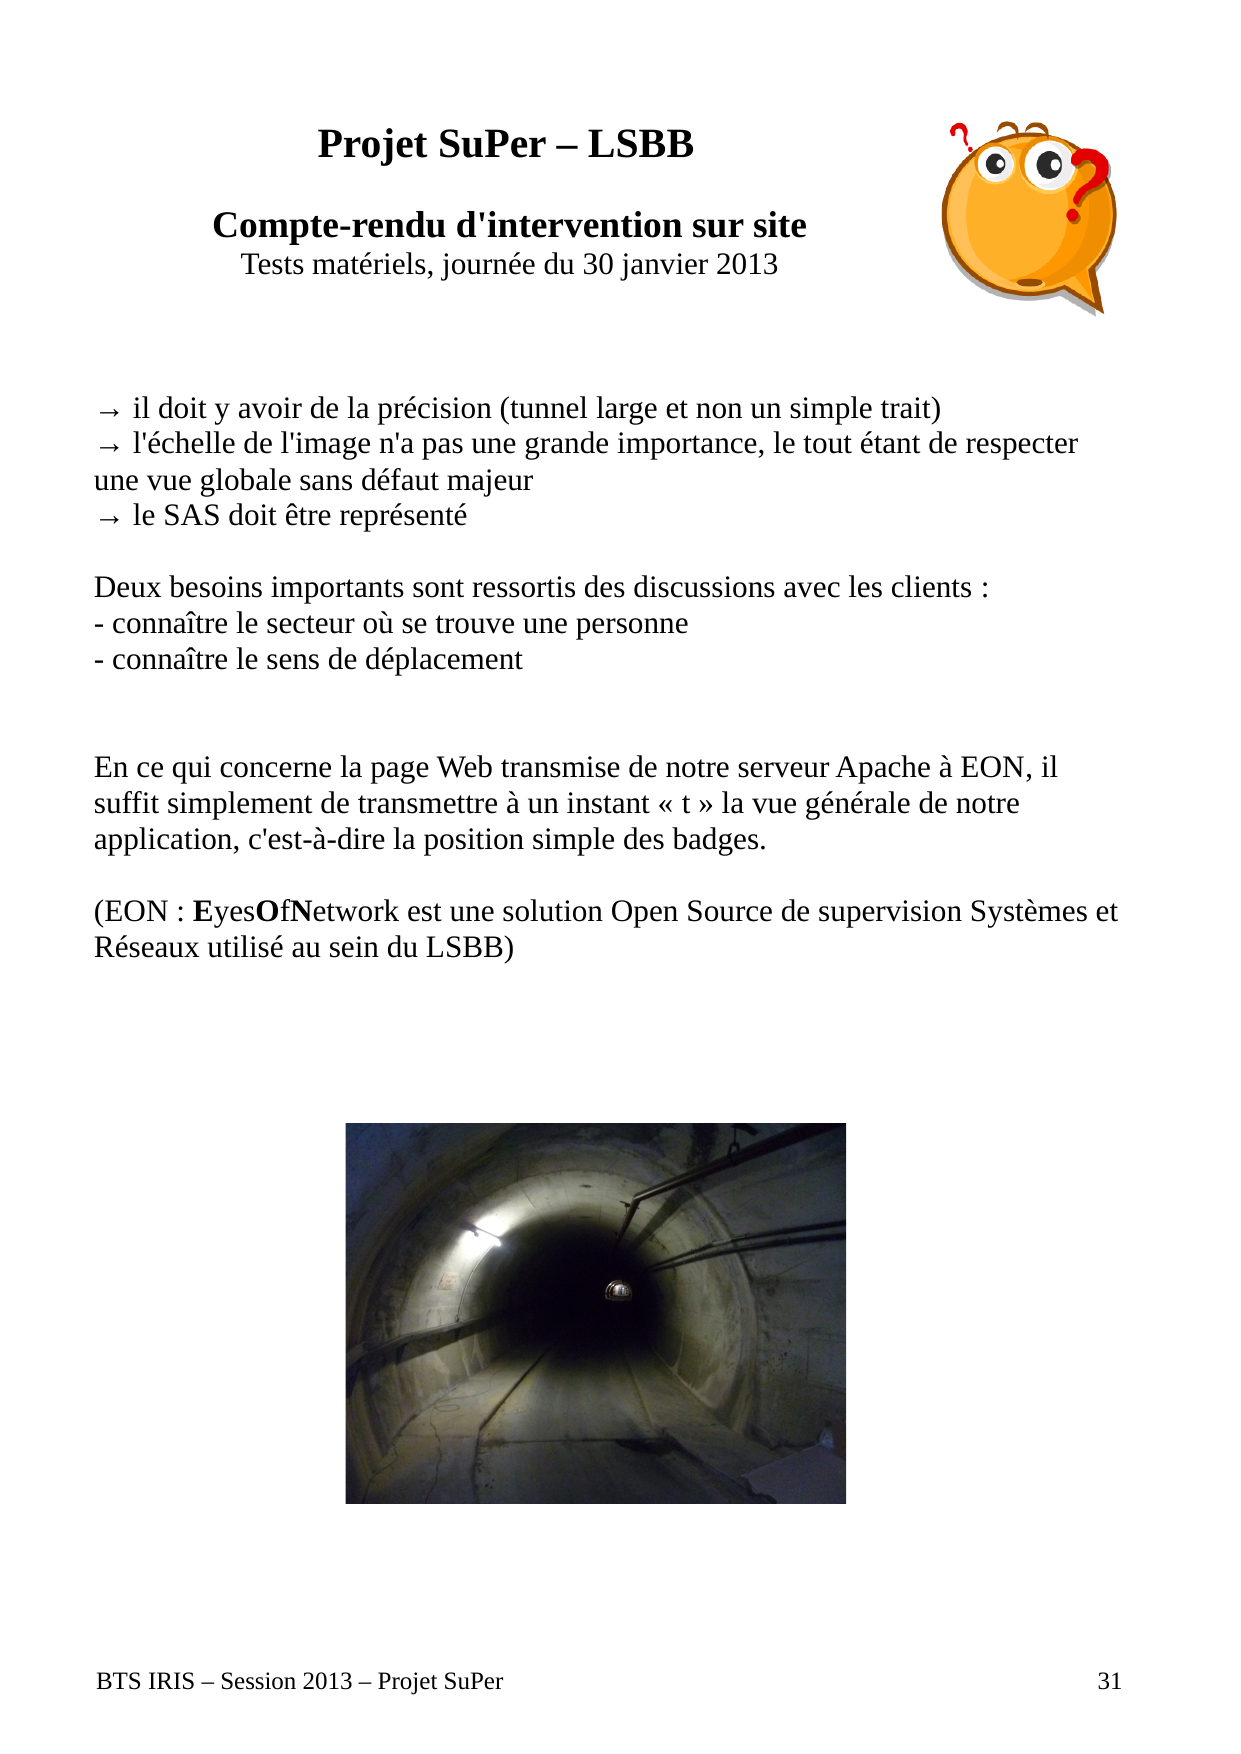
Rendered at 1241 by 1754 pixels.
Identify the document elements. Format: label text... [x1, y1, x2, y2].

text (EON : EyesOfNetwork est une solution Open Source de supervision Systèmes et Réseaux utilisé au sein du LSBB) [94, 892, 1122, 964]
text Projet SuPer – LSBB [94, 118, 1122, 166]
text - connaître le sens de déplacement [94, 640, 1122, 676]
text En ce qui concerne la page Web transmise de notre serveur Apache à EON, il suffit simplement de transmettre à un instant « t » la vue générale de notre application, c'est-à-dire la position simple des badges. [94, 748, 1122, 856]
text → il doit y avoir de la précision (tunnel large et non un simple trait) [94, 389, 1122, 425]
text Compte-rendu d'intervention sur site [94, 202, 925, 245]
text → le SAS doit être représenté [94, 497, 1122, 533]
text → l'échelle de l'image n'a pas une grande importance, le tout étant de respecter une vue globale sans défaut majeur [94, 425, 1122, 497]
picture [925, 119, 1122, 317]
picture [345, 1123, 847, 1504]
text Tests matériels, journée du 30 janvier 2013 [94, 245, 925, 281]
text - connaître le secteur où se trouve une personne [94, 604, 1122, 640]
text Deux besoins importants sont ressortis des discussions avec les clients : [94, 568, 1122, 604]
